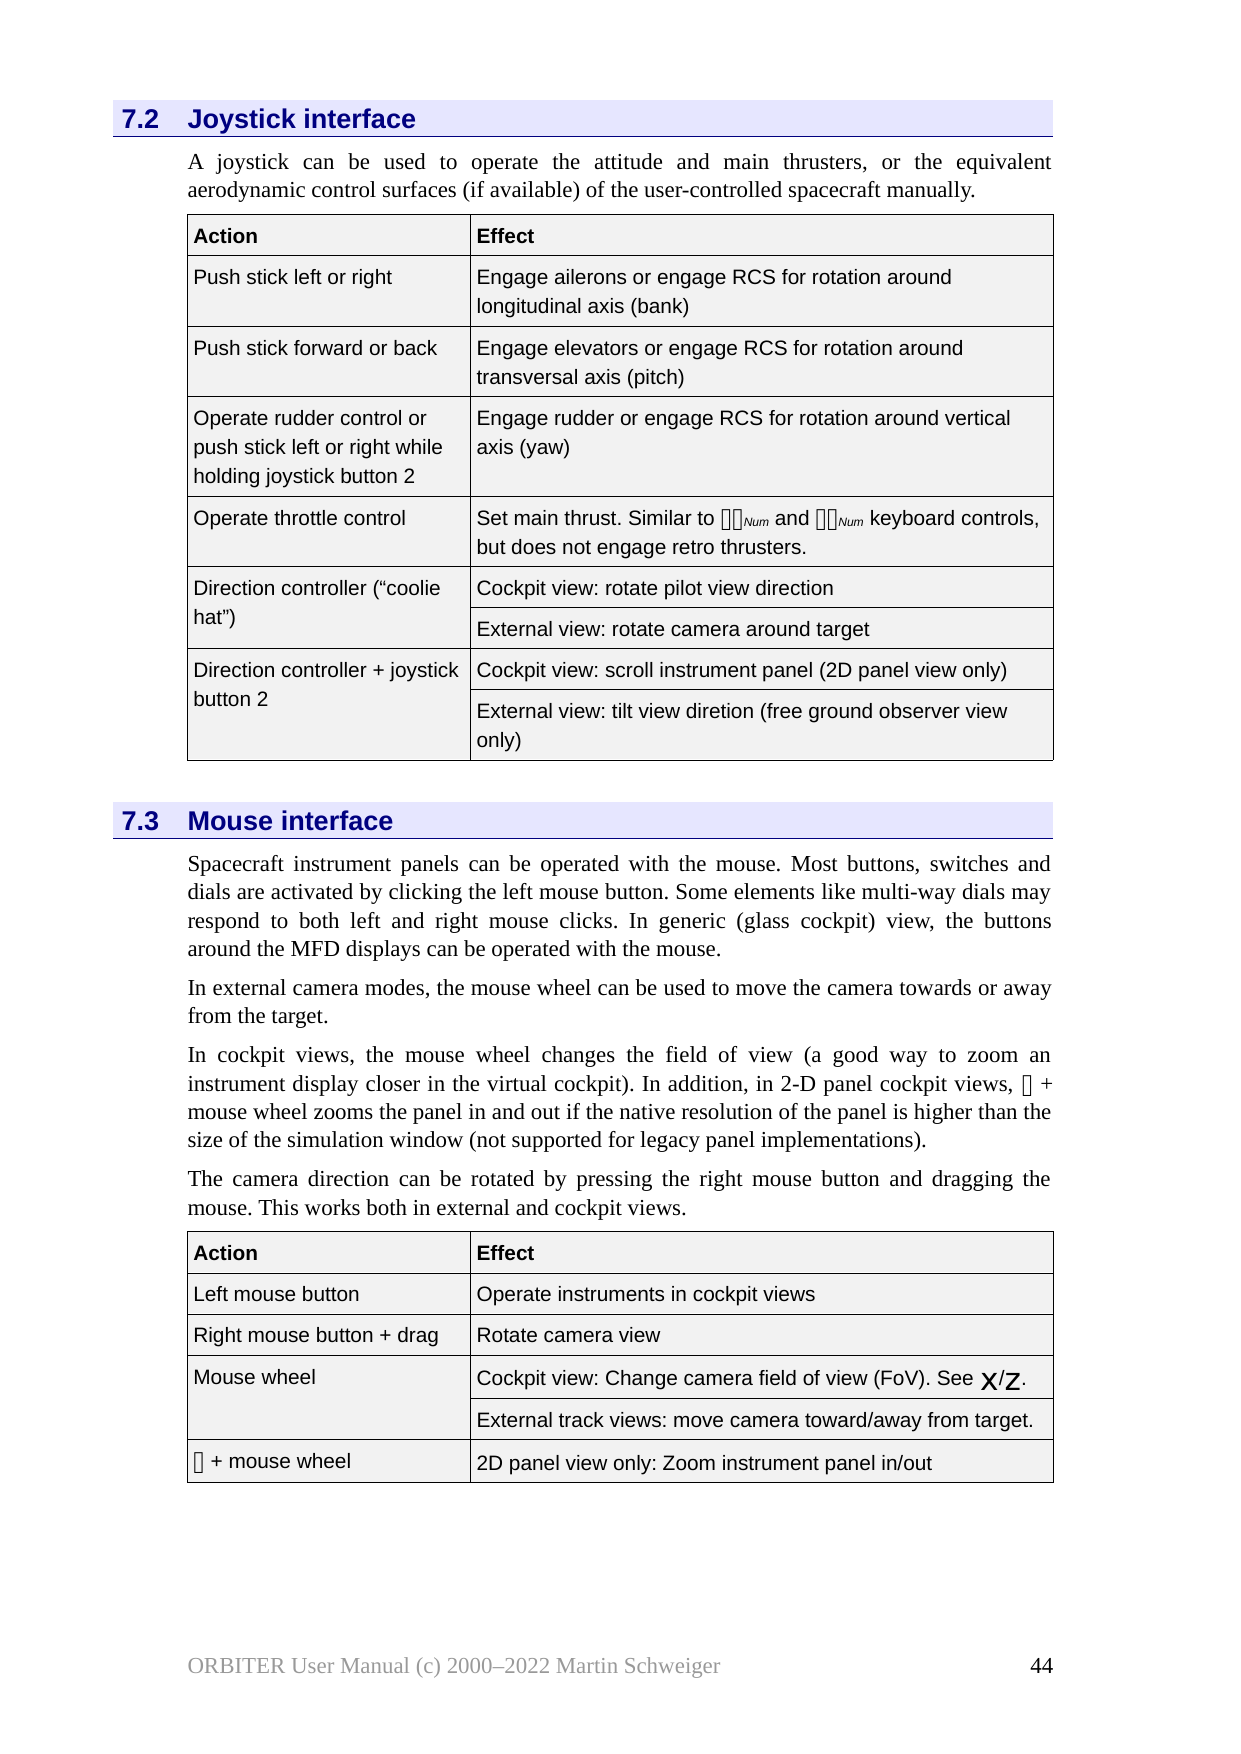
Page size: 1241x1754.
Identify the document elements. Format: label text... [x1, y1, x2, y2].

text In cockpit views, the mouse wheel changes the field of view (a good way to zoom an instrument display closer in the virtual cockpit). In addition, in 2-D panel cockpit views,  + mouse wheel zooms the panel in and out if the native resolution of the panel is higher than the size of the simulation window (not supported for legacy panel implementations). [187, 1040, 1053, 1153]
table_cell Rotate camera view [471, 1315, 1053, 1355]
table_header Effect [471, 1232, 1053, 1272]
table_cell External view: tilt view diretion (free ground observer view only) [471, 690, 1053, 759]
table_cell Cockpit view: rotate pilot view direction [471, 567, 1053, 607]
table_cell External track views: move camera toward/away from target. [471, 1399, 1053, 1439]
table_cell Operate instruments in cockpit views [471, 1274, 1053, 1313]
table_cell Push stick left or right [188, 256, 470, 326]
table_header Effect [471, 215, 1053, 255]
table_header Action [188, 1232, 470, 1272]
text Spacecraft instrument panels can be operated with the mouse. Most buttons, switches and dials are activated by clicking the left mouse button. Some elements like multi-way dials may respond to both left and right mouse clicks. In generic (glass cockpit) view, the buttons around the MFD displays can be operated with the mouse. [187, 849, 1053, 962]
table_cell  + mouse wheel [188, 1440, 470, 1482]
table_header Action [188, 215, 470, 255]
table_cell External view: rotate camera around target [471, 608, 1053, 648]
subtitle Joystick interface [113, 100, 1053, 136]
subtitle Mouse interface [113, 802, 1053, 838]
table_cell Cockpit view: Change camera field of view (FoV). See x/z. [471, 1356, 1053, 1398]
table_cell 2D panel view only: Zoom instrument panel in/out [471, 1440, 1053, 1482]
table_cell Engage ailerons or engage RCS for rotation around longitudinal axis (bank) [471, 256, 1053, 326]
table_cell Direction controller + joystick button 2 [188, 649, 470, 759]
table_cell Operate rudder control or push stick left or right while holding joystick button 2 [188, 397, 470, 496]
table_cell Engage rudder or engage RCS for rotation around vertical axis (yaw) [471, 397, 1053, 496]
text The camera direction can be rotated by pressing the right mouse button and dragging the mouse. This works both in external and cockpit views. [187, 1164, 1053, 1221]
table_cell Right mouse button + drag [188, 1315, 470, 1355]
table_cell Operate throttle control [188, 497, 470, 566]
table_cell Set main thrust. Similar to Num and Num keyboard controls, but does not engage retro thrusters. [471, 497, 1053, 566]
text In external camera modes, the mouse wheel can be used to move the camera towards or away from the target. [187, 973, 1053, 1029]
table_cell Cockpit view: scroll instrument panel (2D panel view only) [471, 649, 1053, 689]
table_cell Direction controller (“coolie hat”) [188, 567, 470, 648]
table_cell Mouse wheel [188, 1356, 470, 1439]
text A joystick can be used to operate the attitude and main thrusters, or the equivalent aerodynamic control surfaces (if available) of the user-controlled spacecraft manually. [187, 147, 1053, 204]
table_cell Push stick forward or back [188, 327, 470, 396]
table_cell Left mouse button [188, 1274, 470, 1313]
table_cell Engage elevators or engage RCS for rotation around transversal axis (pitch) [471, 327, 1053, 396]
